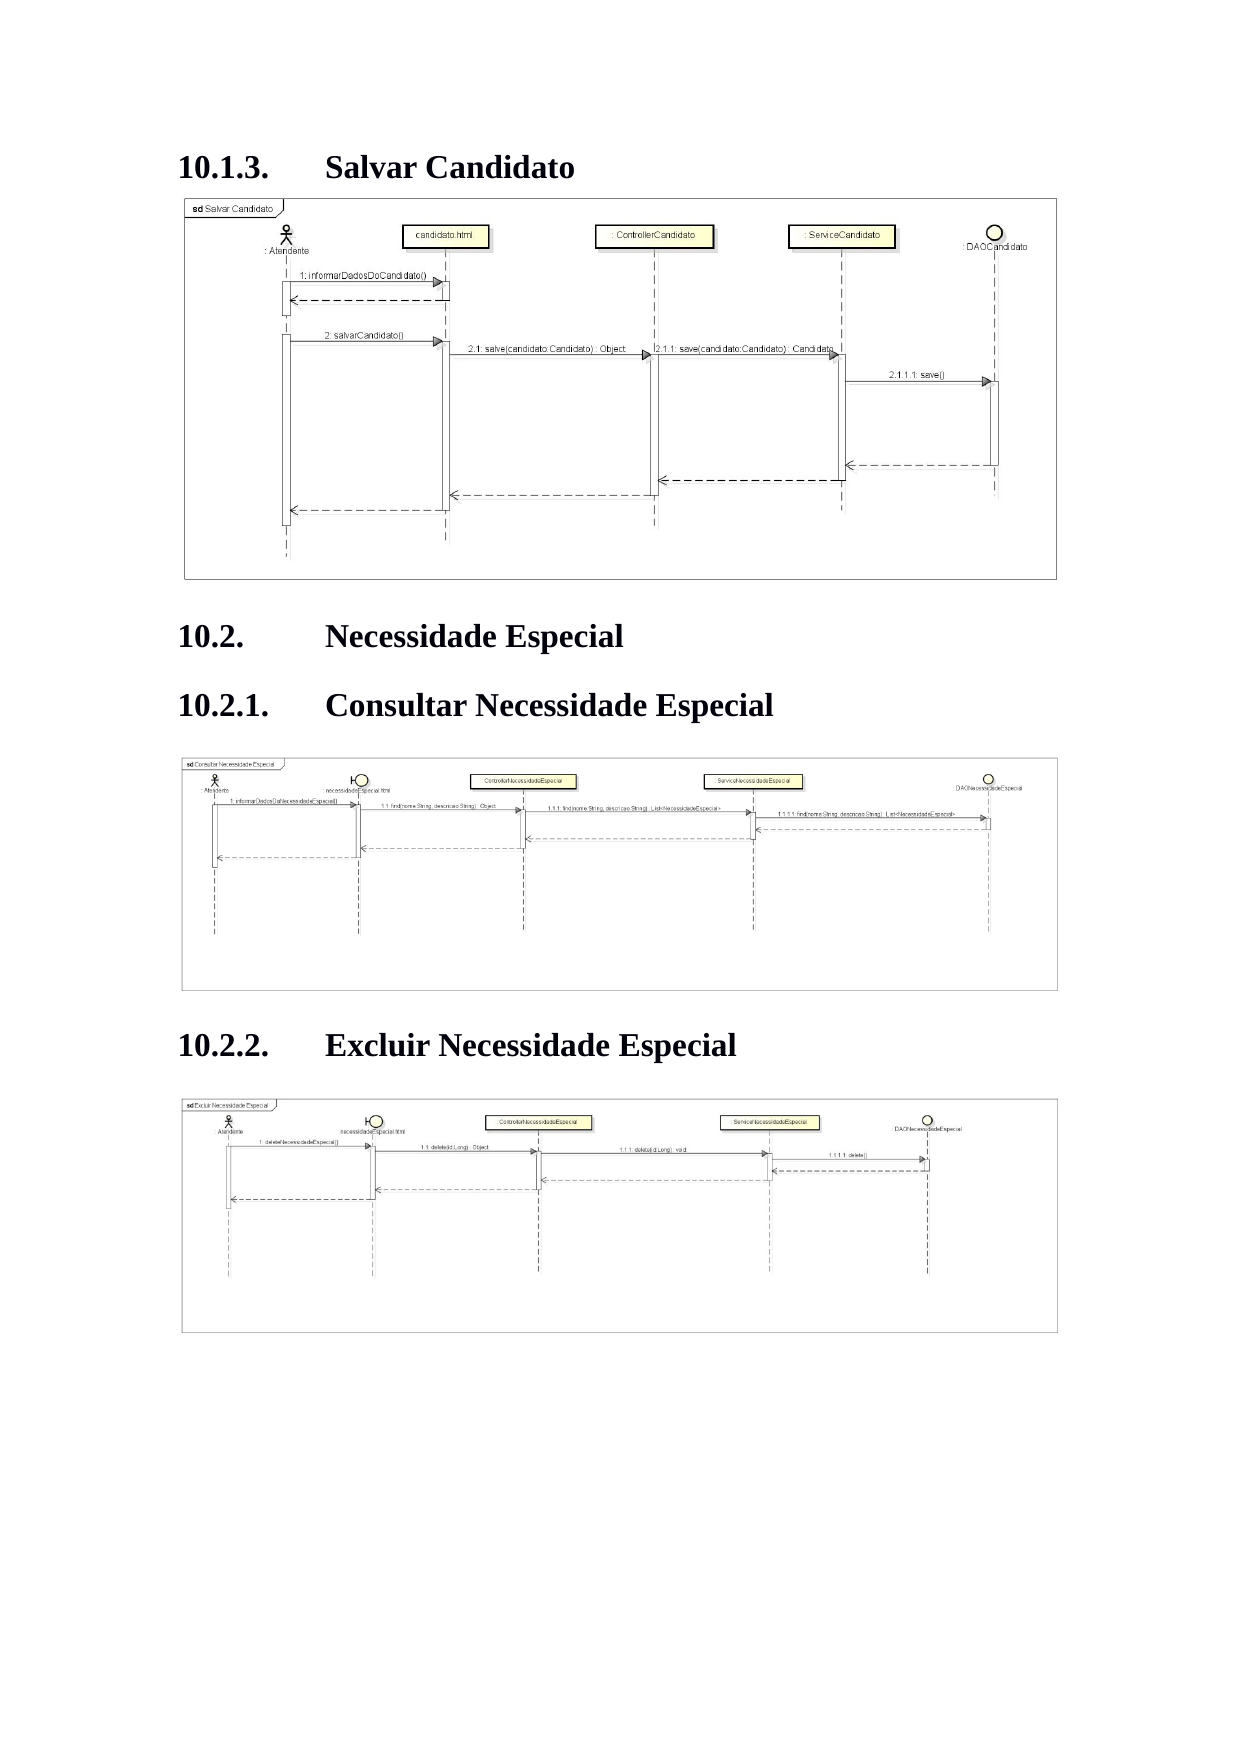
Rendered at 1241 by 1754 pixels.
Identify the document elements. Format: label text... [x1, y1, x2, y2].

picture [177, 1094, 1062, 1337]
picture [177, 754, 1062, 995]
text 10.2.2. Excluir Necessidade Especial [177, 1025, 1063, 1064]
text 10.1.3. Salvar Candidato [177, 148, 1063, 191]
text 10.2.1. Consultar Necessidade Especial [177, 685, 1063, 723]
picture [177, 191, 1063, 586]
text 10.2. Necessidade Especial [177, 616, 1063, 654]
